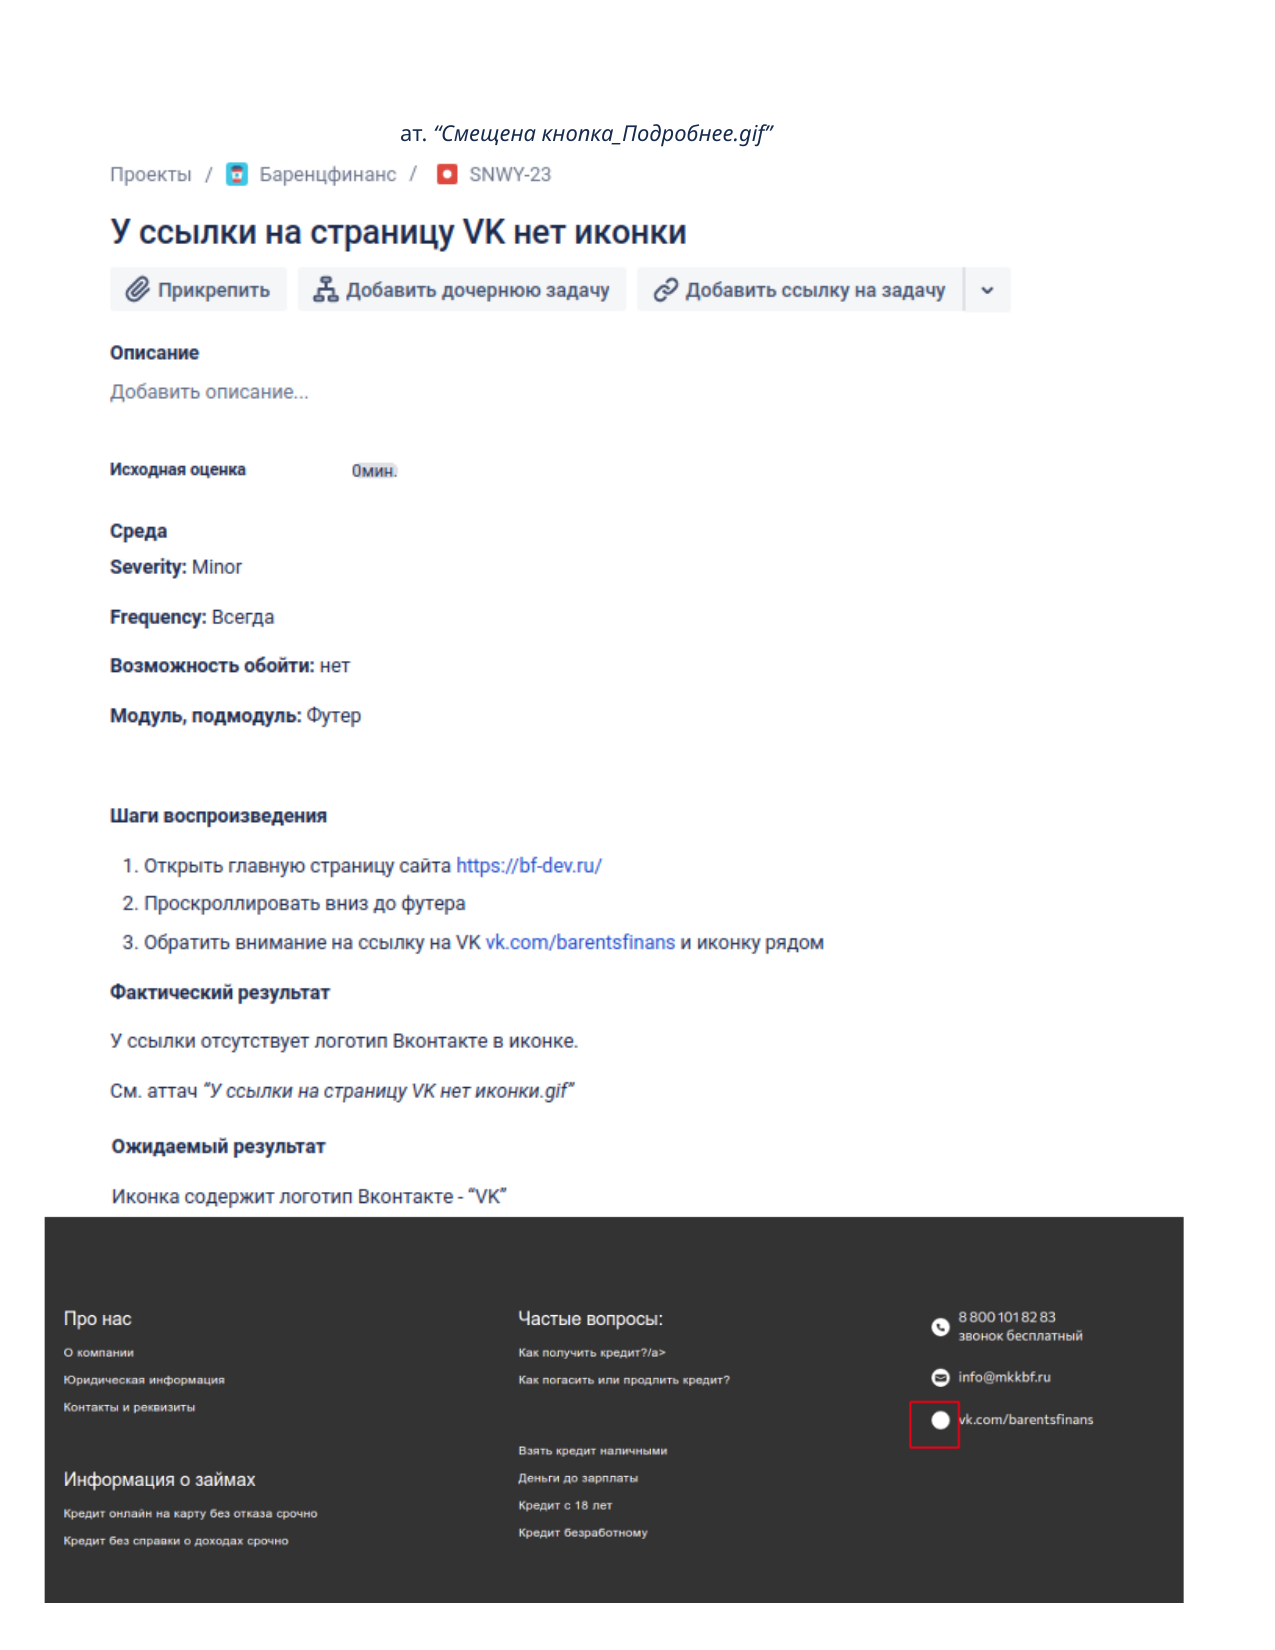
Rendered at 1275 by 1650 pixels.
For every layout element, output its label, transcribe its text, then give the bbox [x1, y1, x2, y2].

picture [44, 147, 1184, 1603]
text ат. “Смещена кнопка_Подробнее.gif” [18, 118, 1157, 148]
